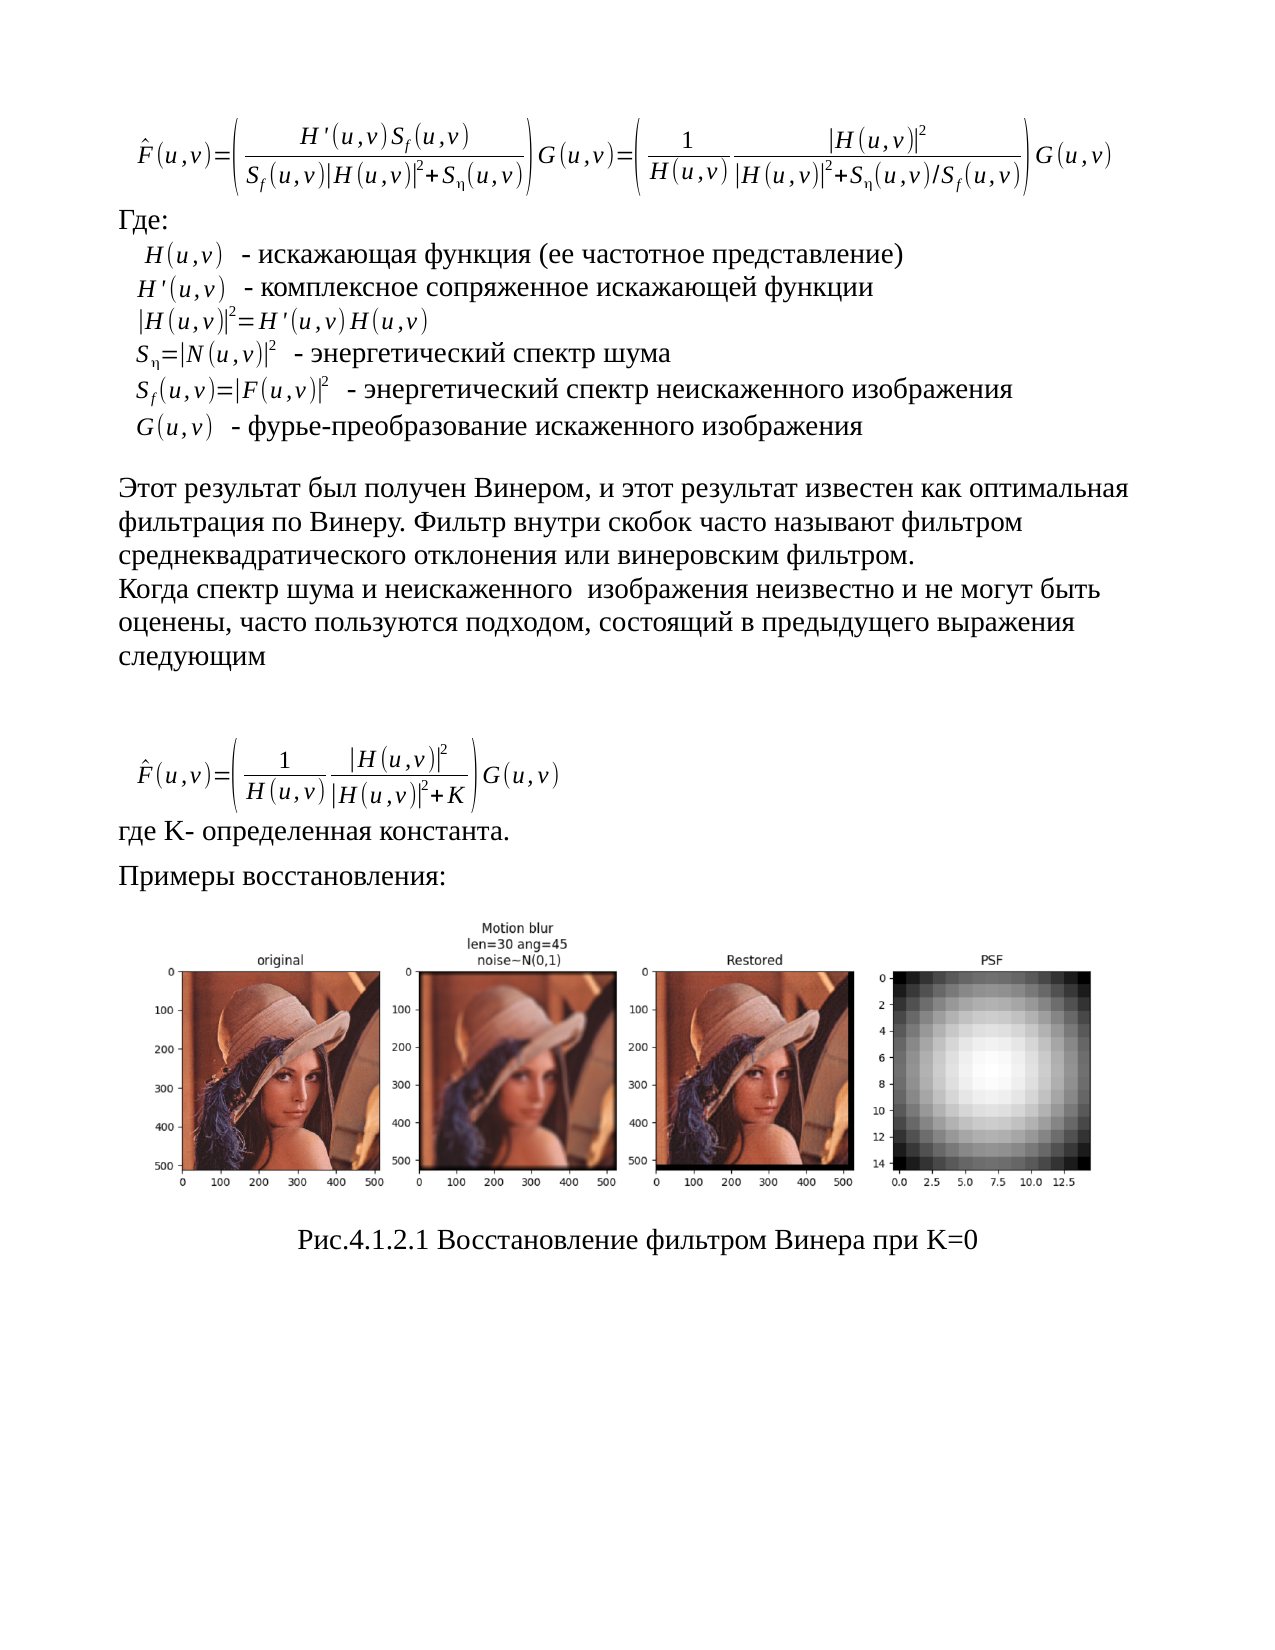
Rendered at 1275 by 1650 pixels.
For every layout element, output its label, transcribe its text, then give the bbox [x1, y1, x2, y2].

text - искажающая функция (ее частотное представление) [118, 236, 1157, 269]
text Примеры восстановления: [118, 858, 1157, 892]
picture [135, 903, 1140, 1223]
text где K- определенная константа. [118, 813, 1157, 847]
text - энергетический спектр неискаженного изображения [118, 371, 1157, 408]
text Рис.4.1.2.1 Восстановление фильтром Винера при K=0 [118, 904, 1157, 1256]
text - комплексное сопряженное искажающей функции [118, 269, 1157, 303]
text Когда спектр шума и неискаженного изображения неизвестно и не могут быть оценены, часто пользуются подходом, состоящий в предыдущего выражения следующим [118, 571, 1157, 671]
text Где: [118, 202, 1157, 236]
text - энергетический спектр шума [118, 335, 1157, 371]
text - фурье-преобразование искаженного изображения [118, 408, 1157, 441]
text Этот результат был получен Винером, и этот результат известен как оптимальная фильтрация по Винеру. Фильтр внутри скобок часто называют фильтром среднеквадратического отклонения или винеровским фильтром. [118, 470, 1157, 571]
